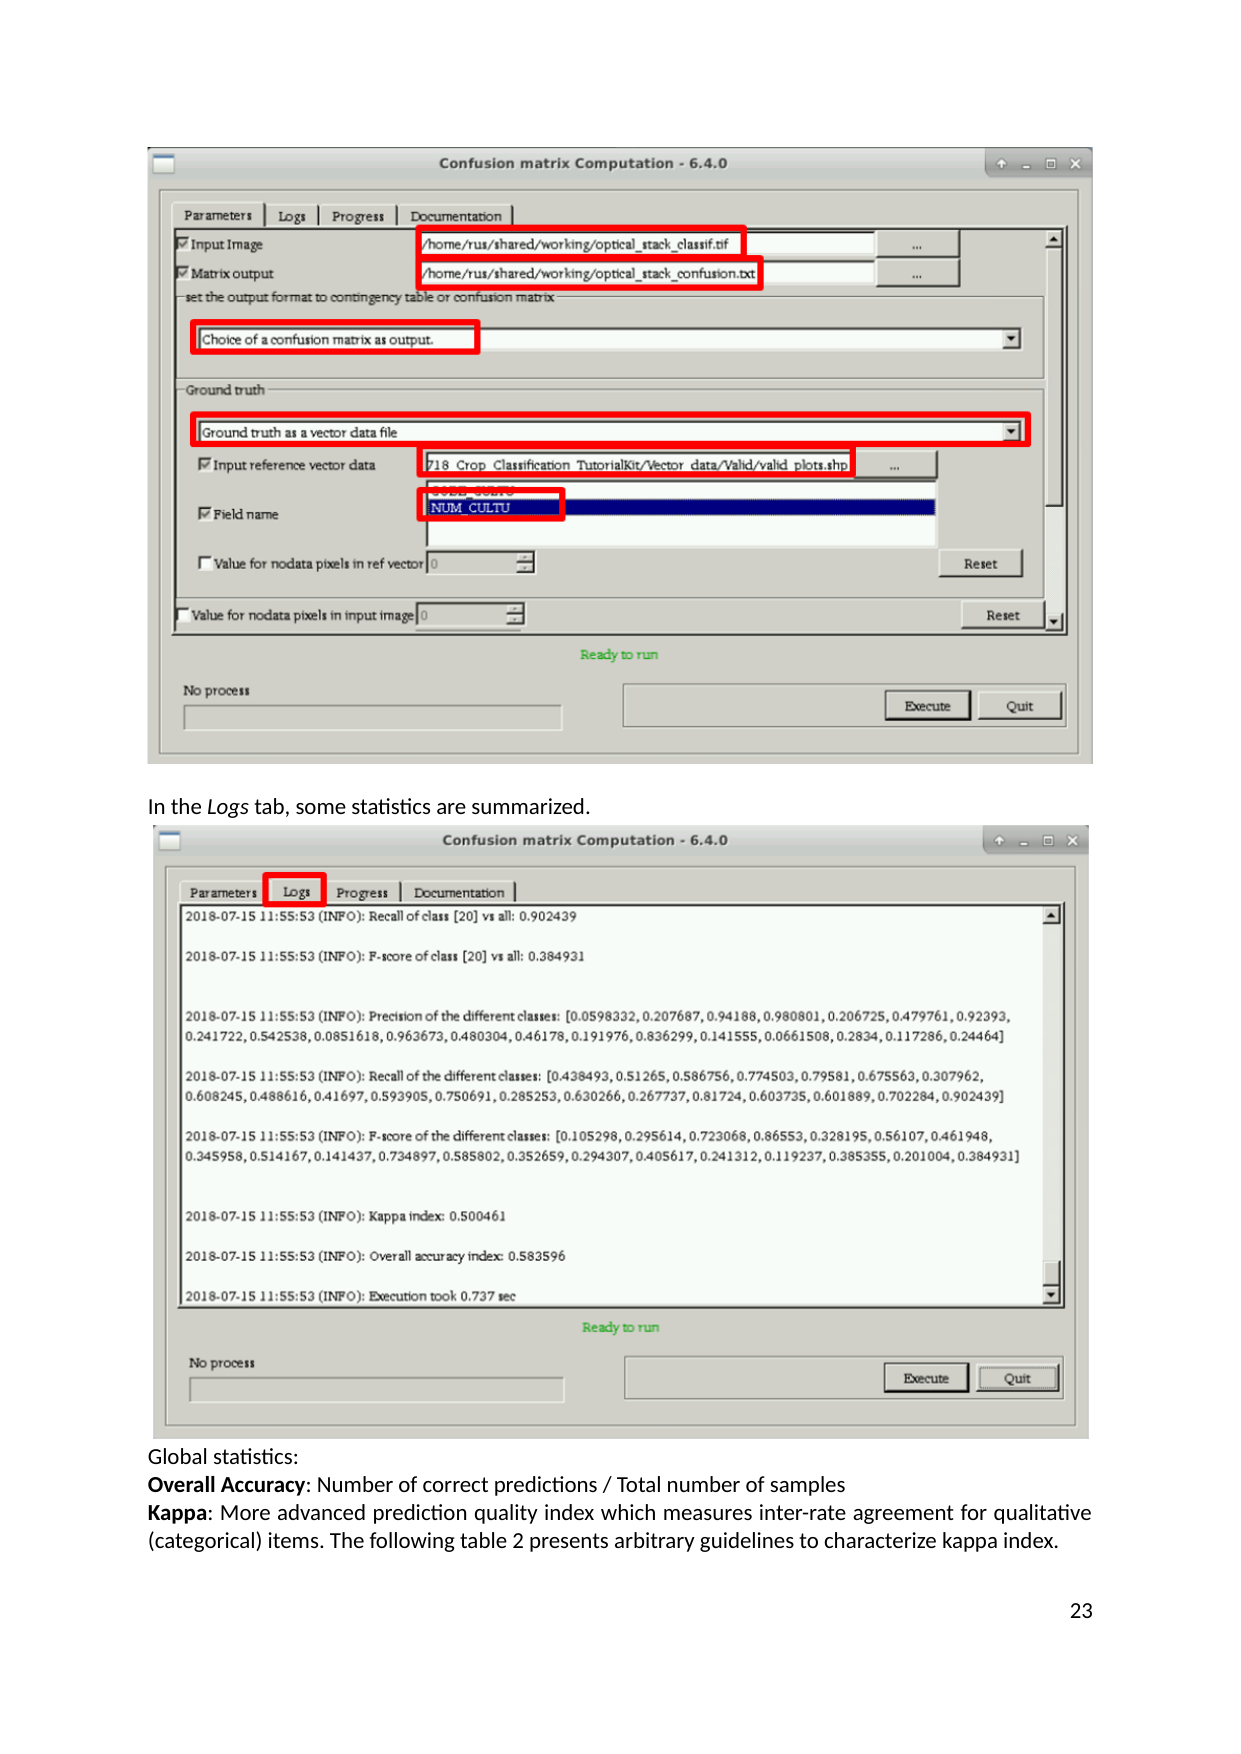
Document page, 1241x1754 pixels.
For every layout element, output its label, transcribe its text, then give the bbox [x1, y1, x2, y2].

text Overall Accuracy: Number of correct predictions / Total number of samples [148, 1470, 1093, 1498]
picture [147, 147, 1093, 764]
picture [147, 820, 1093, 1442]
text In the Logs tab, some statistics are summarized. [148, 792, 1093, 820]
text Global statistics: [148, 1442, 1093, 1470]
text Kappa: More advanced prediction quality index which measures inter-rate agreement for qualitative (categorical) items. The following table 2 presents arbitrary guidelines to characterize kappa index. [148, 1498, 1093, 1554]
